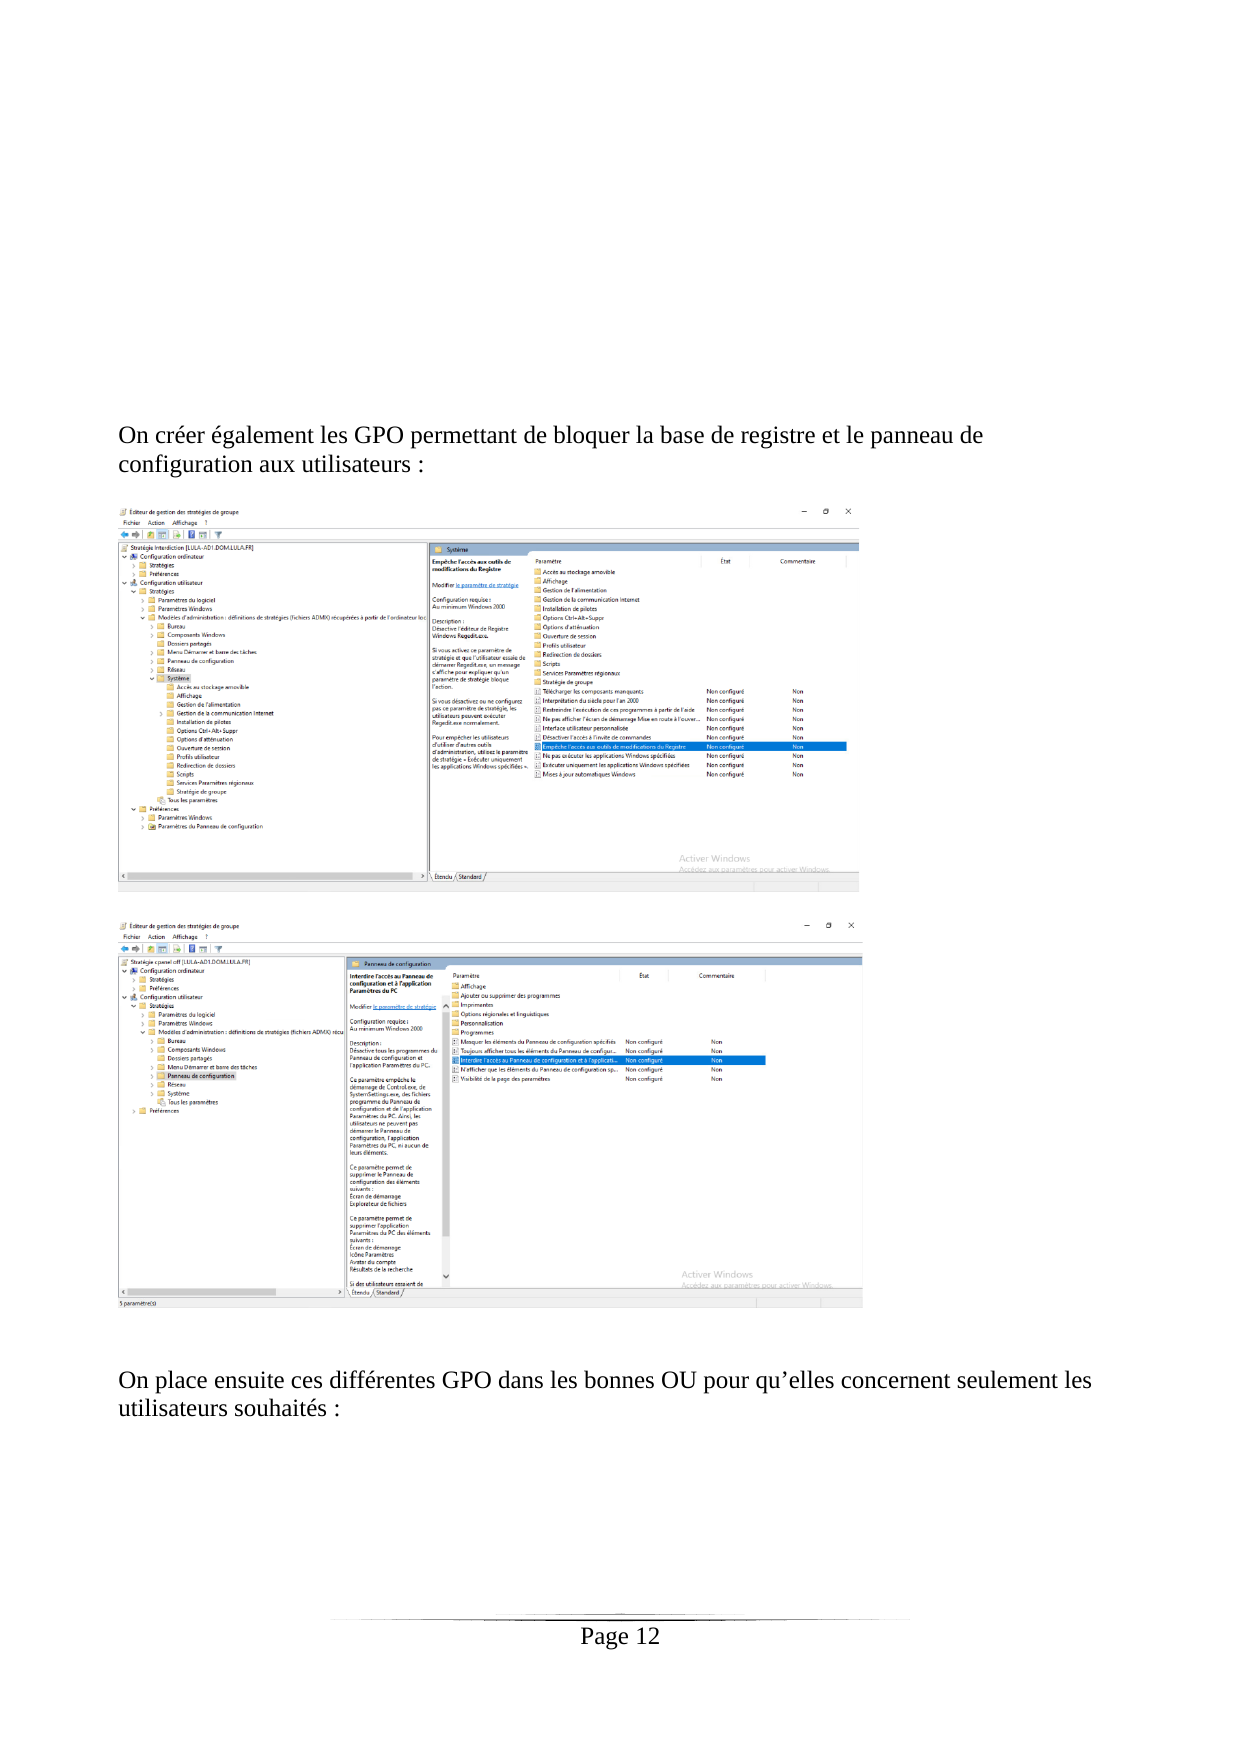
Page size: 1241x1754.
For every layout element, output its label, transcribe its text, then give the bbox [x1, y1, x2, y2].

text C:/Data/Entreprise --------Commun --------Direction --------Rh --------Technique C:/Data/Users On active le Partage sur le dossier Entreprise et le dossier Users en faisant Propriétés > Partage avancé… > Autorisations > Tout le monde en Contrôle total : (On ajoute un $ au fichier Users lors du Partage pour le définir en tant que partage caché) On peut ensuite ouvrir la Gestion de stratégie de groupe dans Gestionnaire de Serveur > Outils, qui permet de créer les GPO : On commence par créer la GPO qui permettra de faire apparaitre le Lecteur P :Entreprise sur chaque session Utilisateur : On créer également les GPO permettant de bloquer la base de registre et le panneau de configuration aux utilisateurs : On place ensuite ces différentes GPO dans les bonnes OU pour qu’elles concernent seulement les utilisateurs souhaités : Une fois ceci fait, on peut se rendre dans Default Domain Policy en déroulant le domaine actuel pour modifier la Stratégie de mot de passe du domaine : Pour finir la configuration du Partage de fichiers, on se rend dans l’outils Gestionnaire de ressources du serveur de fichiers puis dans Filtres de fichiers ou l’on va ajouter un Filtrage actif pour les fichiers finissant par .locky : On se rends ensuite dans Quotas où l’on va ajouter une Limite de Stockage aux dossiers Users : Pour finir, ouvrir l’Outils DHCP installé précédemment, faire un clic droit sur IPv4 puis Nouvelle Etendue, qui va permettre de créer notre étendue d’adresses IP pour notre DHCP : O On peut également faire une réservation d’adresse IP dans Réservations pour notre machine Cliente (J’ai ici choisis 10.193.102.3) et également ajouter des Options pour l’étendue que l’on vient de créer : L’option 1 de valeur 0x2 permet de désactiver NetBios sur toutes les machines clientes du serveur. L’option 2 permet de définir la Passerelle par défaut des machines clientes du serveur. L’option 3 permet de définir l’adresse IP du serveur DNS sur les machines clientes du serveur. Notre configuration est maintenant terminée, on peut finir par installer si on le souhaite les fonctionnalités RSAT sur la machine Cliente pour accéder au serveur Active Directory à Distance et pouvoir l’administrer plus facilement : On peut ensuite démarrer la machine Client, rejoindre le Réseau dom.lula.fr et se connecter avec l’un des utilisateurs pour vérifier si celui-ci à bien les bons accès sur le partage de fichiers et si il récupère bien une adresse IP ! Tout devrait être fonctionnel ! Comment faire ? : On peut ensuite changer de session pour utiliser n’importe quel compte utilisateur créé précédemment ! Je conseille également de désactiver l’énumération basée sur l’accès dans Gestionnaire de Serveur > Partage, celle-ci forçant à faire disparaitre les fichiers auquel les utilisateurs n’ont pas accès, ce qui n’est pas pratique... : Sources : OpenNebula | Moodle https://learn.microsoft.com/ Alexandre Rota | Explications de Cours [118, 75, 1122, 1595]
